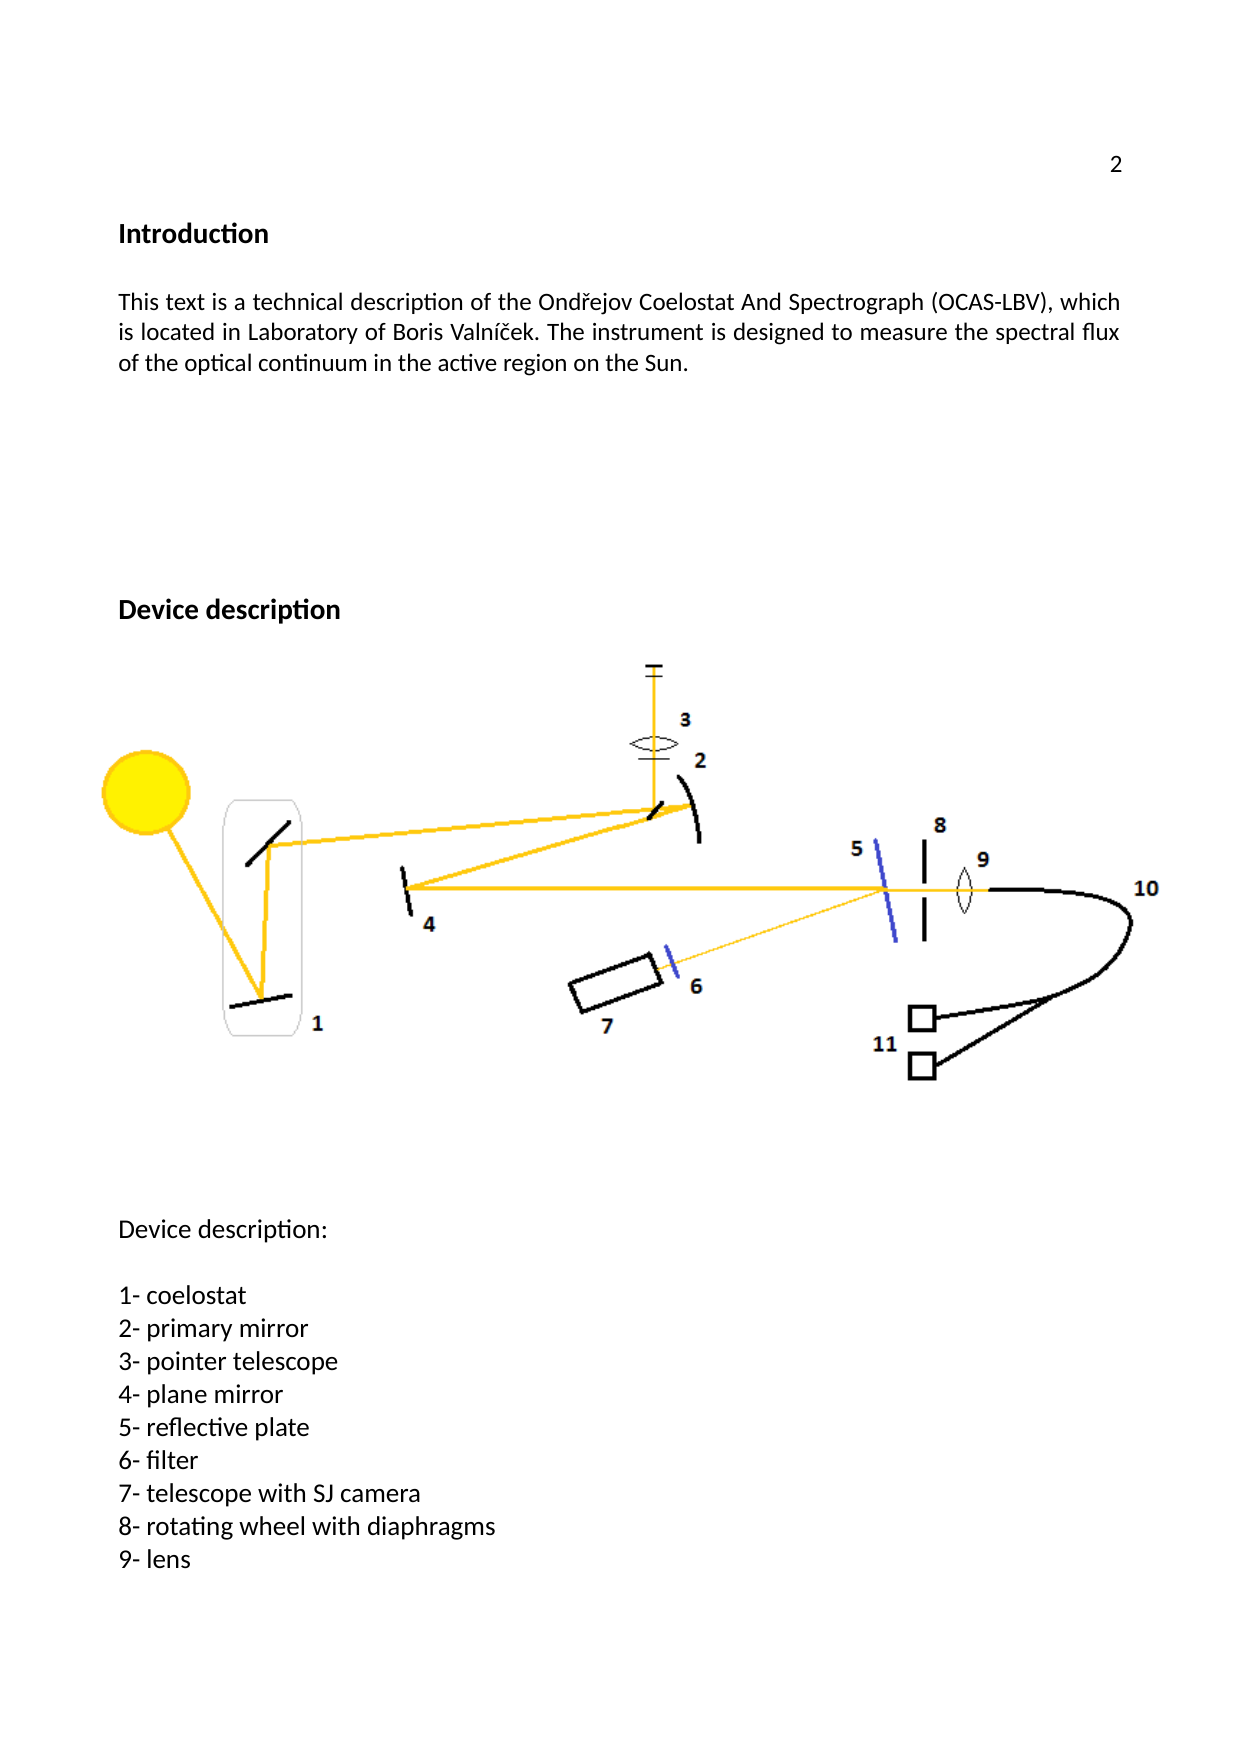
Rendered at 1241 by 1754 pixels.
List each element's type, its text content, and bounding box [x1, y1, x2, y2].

text 6- filter [118, 1443, 1122, 1476]
text 2- primary mirror [118, 1311, 1122, 1344]
text 2 [118, 149, 1122, 179]
text 8- rotating wheel with diaphragms [118, 1509, 1122, 1542]
text 5- reflective plate [118, 1410, 1122, 1443]
text Device description [118, 591, 1122, 627]
text 9- lens [118, 1542, 1122, 1575]
text 4- plane mirror [118, 1377, 1122, 1410]
text Introduction [118, 215, 1122, 250]
text 7- telescope with SJ camera [118, 1476, 1122, 1509]
text 1- coelostat [118, 1278, 1122, 1311]
picture [71, 629, 1180, 1166]
text Device description: [118, 1212, 1122, 1245]
text 3- pointer telescope [118, 1344, 1122, 1377]
text This text is a technical description of the Ondřejov Coelostat And Spectrograph (OCAS-LBV), which is located in Laboratory of Boris Valníček. The instrument is designed to measure the spectral flux of the optical continuum in the active region on the Sun. [118, 286, 1122, 378]
